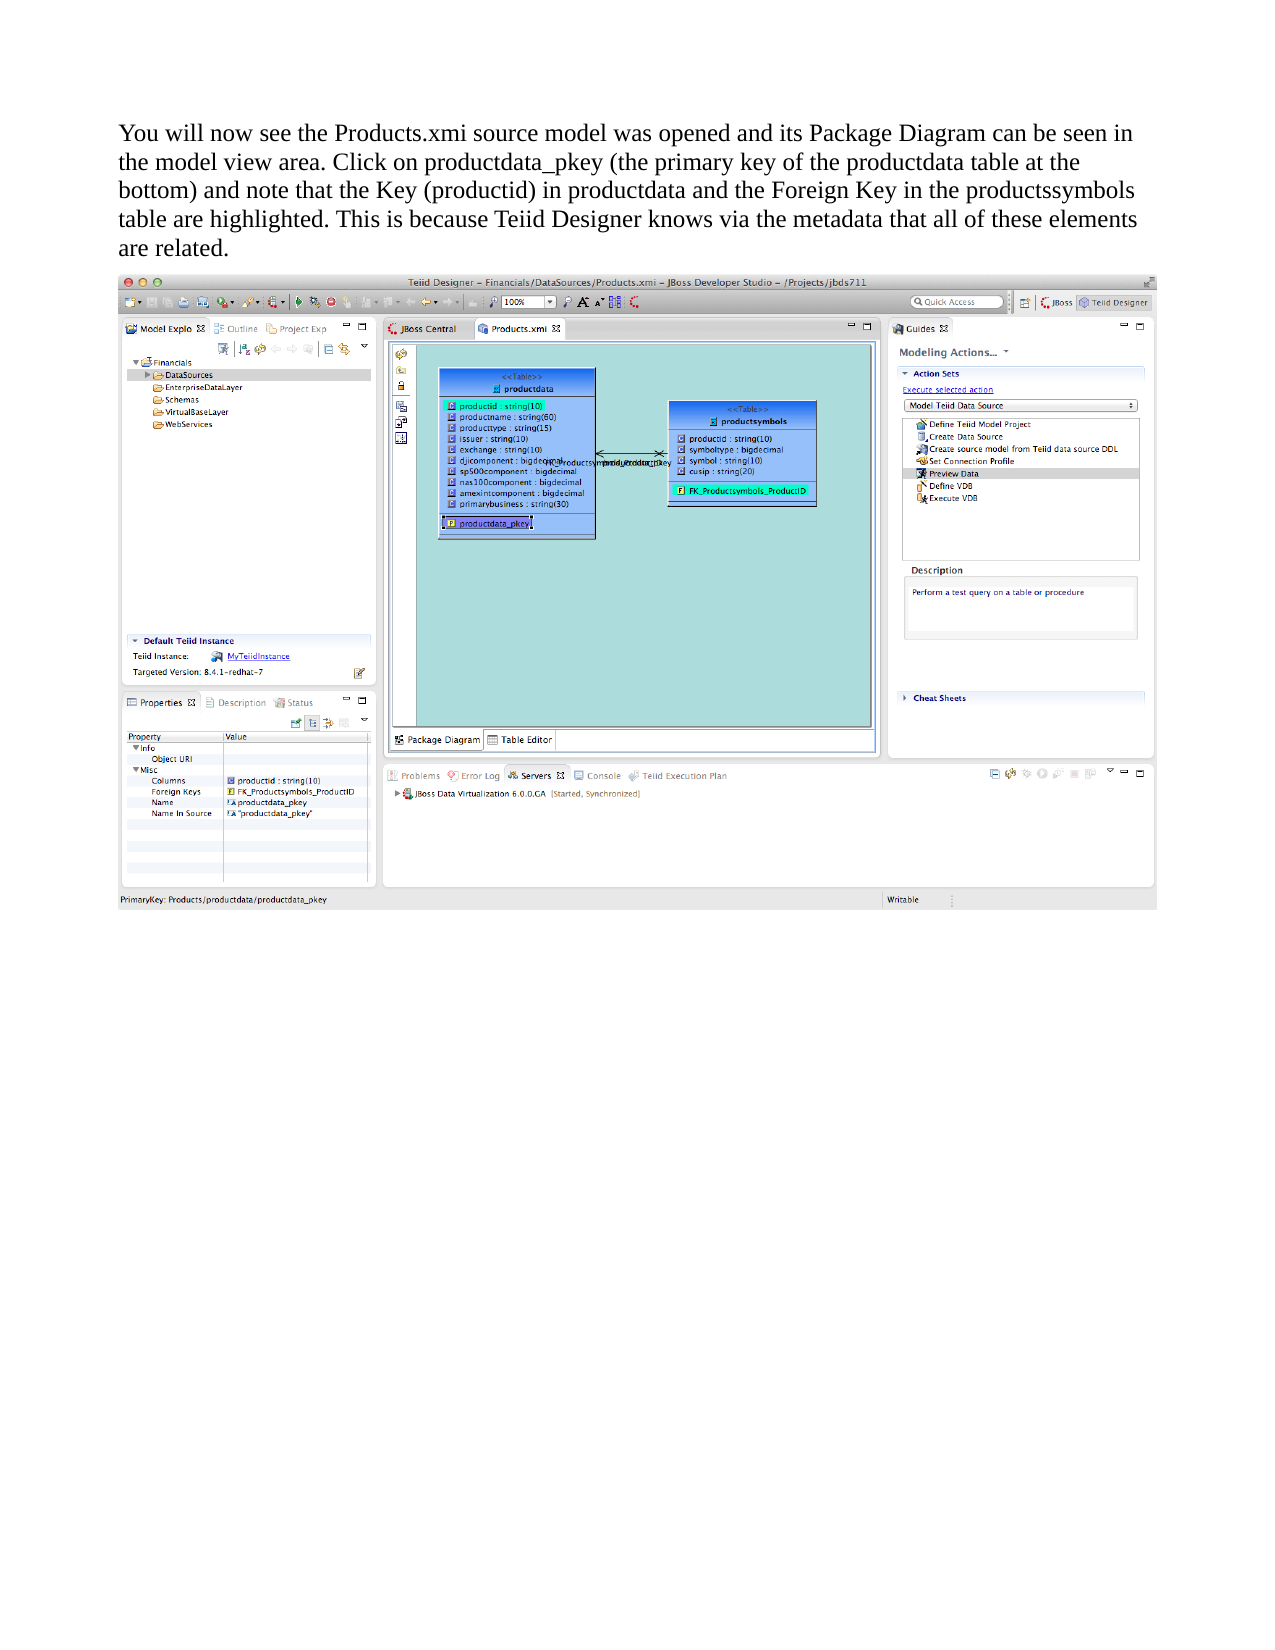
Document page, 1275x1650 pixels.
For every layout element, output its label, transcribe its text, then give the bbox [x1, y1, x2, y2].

text You will now see the Products.xmi source model was opened and its Package Diagram can be seen in the model view area. Click on productdata_pkey (the primary key of the productdata table at the bottom) and note that the Key (productid) in productdata and the Foreign Key in the productssymbols table are highlighted. This is because Teiid Designer knows via the metadata that all of these elements are related. [118, 118, 1157, 262]
picture [118, 274, 1157, 910]
